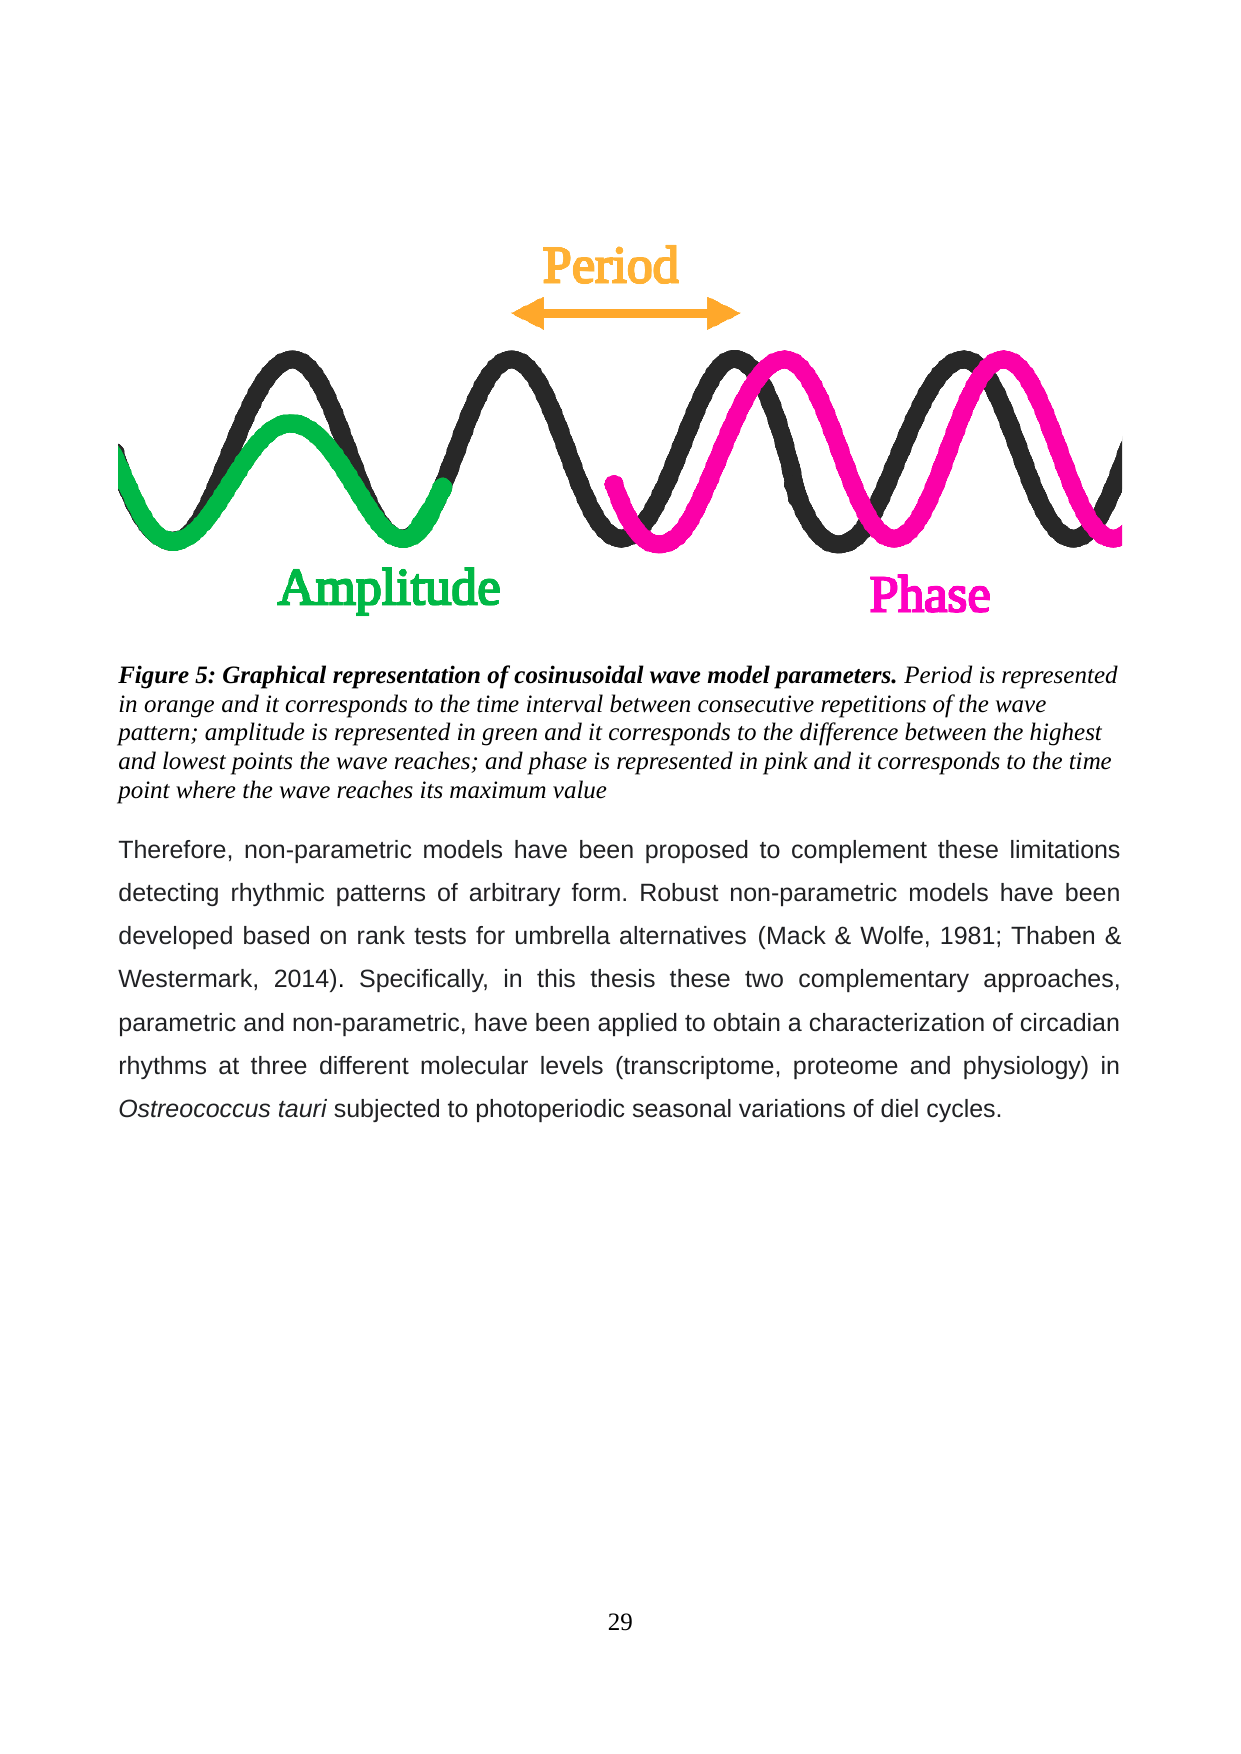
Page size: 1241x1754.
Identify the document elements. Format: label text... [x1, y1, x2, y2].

text Figure 5: Graphical representation of cosinusoidal wave model parameters. Period is represented in orange and it corresponds to the time interval between consecutive repetitions of the wave pattern; amplitude is represented in green and it corresponds to the difference between the highest and lowest points the wave reaches; and phase is represented in pink and it corresponds to the time point where the wave reaches its maximum value [118, 660, 1122, 804]
text [118, 176, 1122, 214]
text Therefore, non-parametric models have been proposed to complement these limitations detecting rhythmic patterns of arbitrary form. Robust non-parametric models have been developed based on rank tests for umbrella alternatives (Mack & Wolfe, 1981; Thaben & Westermark, 2014)⁠. Specifically, in this thesis these two complementary approaches, parametric and non-parametric, have been applied to obtain a characterization of circadian rhythms at three different molecular levels (transcriptome, proteome and physiology) in Ostreococcus tauri subjected to photoperiodic seasonal variations of diel cycles. [118, 804, 1122, 1123]
picture [118, 214, 1123, 660]
